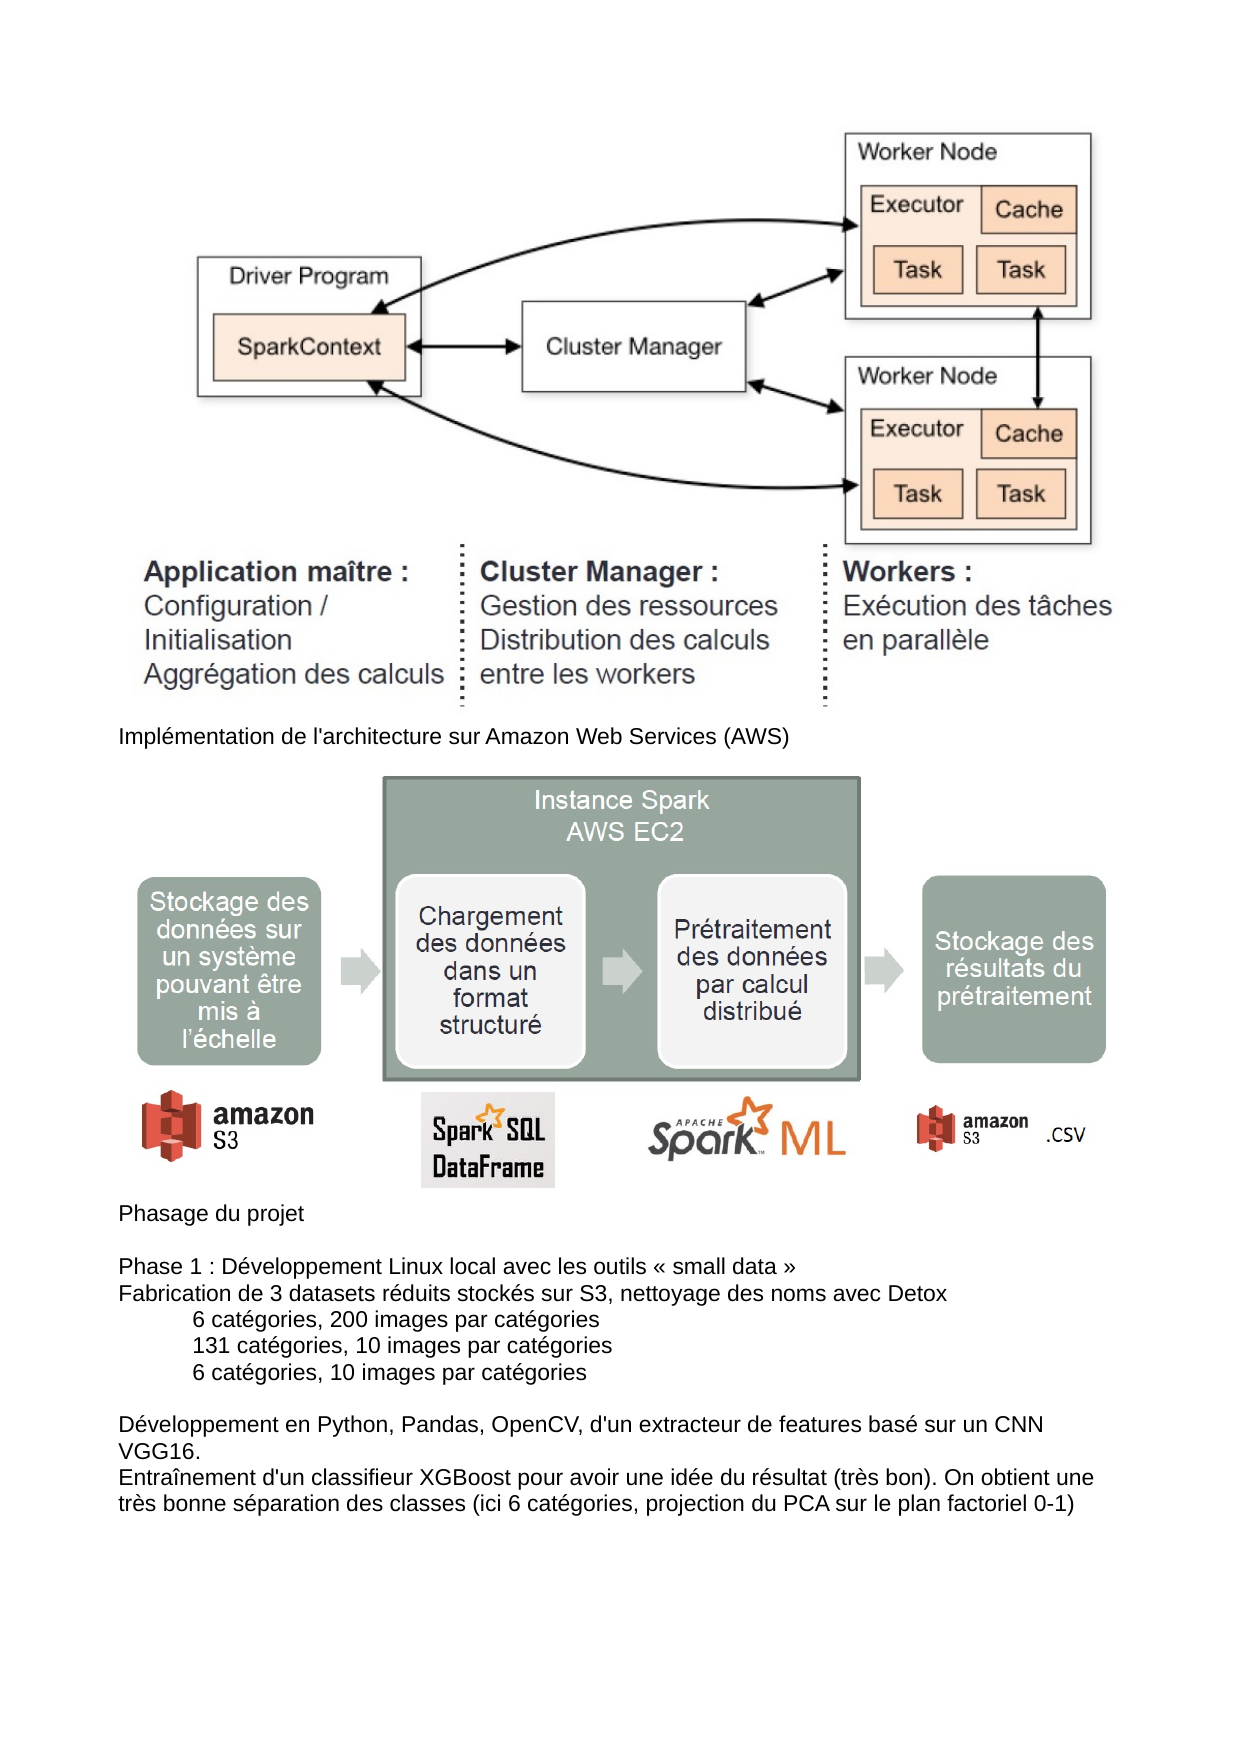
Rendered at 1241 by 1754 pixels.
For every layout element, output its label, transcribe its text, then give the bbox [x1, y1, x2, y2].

text Implémentation de l'architecture sur Amazon Web Services (AWS) [118, 723, 1122, 749]
text Développement en Python, Pandas, OpenCV, d'un extracteur de features basé sur un CNN VGG16. [118, 1411, 1122, 1464]
text Entraînement d'un classifieur XGBoost pour avoir une idée du résultat (très bon). On obtient une très bonne séparation des classes (ici 6 catégories, projection du PCA sur le plan factoriel 0-1) [118, 1464, 1122, 1517]
text 6 catégories, 200 images par catégories [118, 1306, 1122, 1332]
picture [118, 749, 1122, 1201]
text 6 catégories, 10 images par catégories [118, 1358, 1122, 1385]
text Fabrication de 3 datasets réduits stockés sur S3, nettoyage des noms avec Detox [118, 1279, 1122, 1306]
text Phasage du projet [118, 1201, 1122, 1227]
text 131 catégories, 10 images par catégories [118, 1332, 1122, 1358]
picture [118, 118, 1122, 723]
text Phase 1 : Développement Linux local avec les outils « small data » [118, 1253, 1122, 1279]
